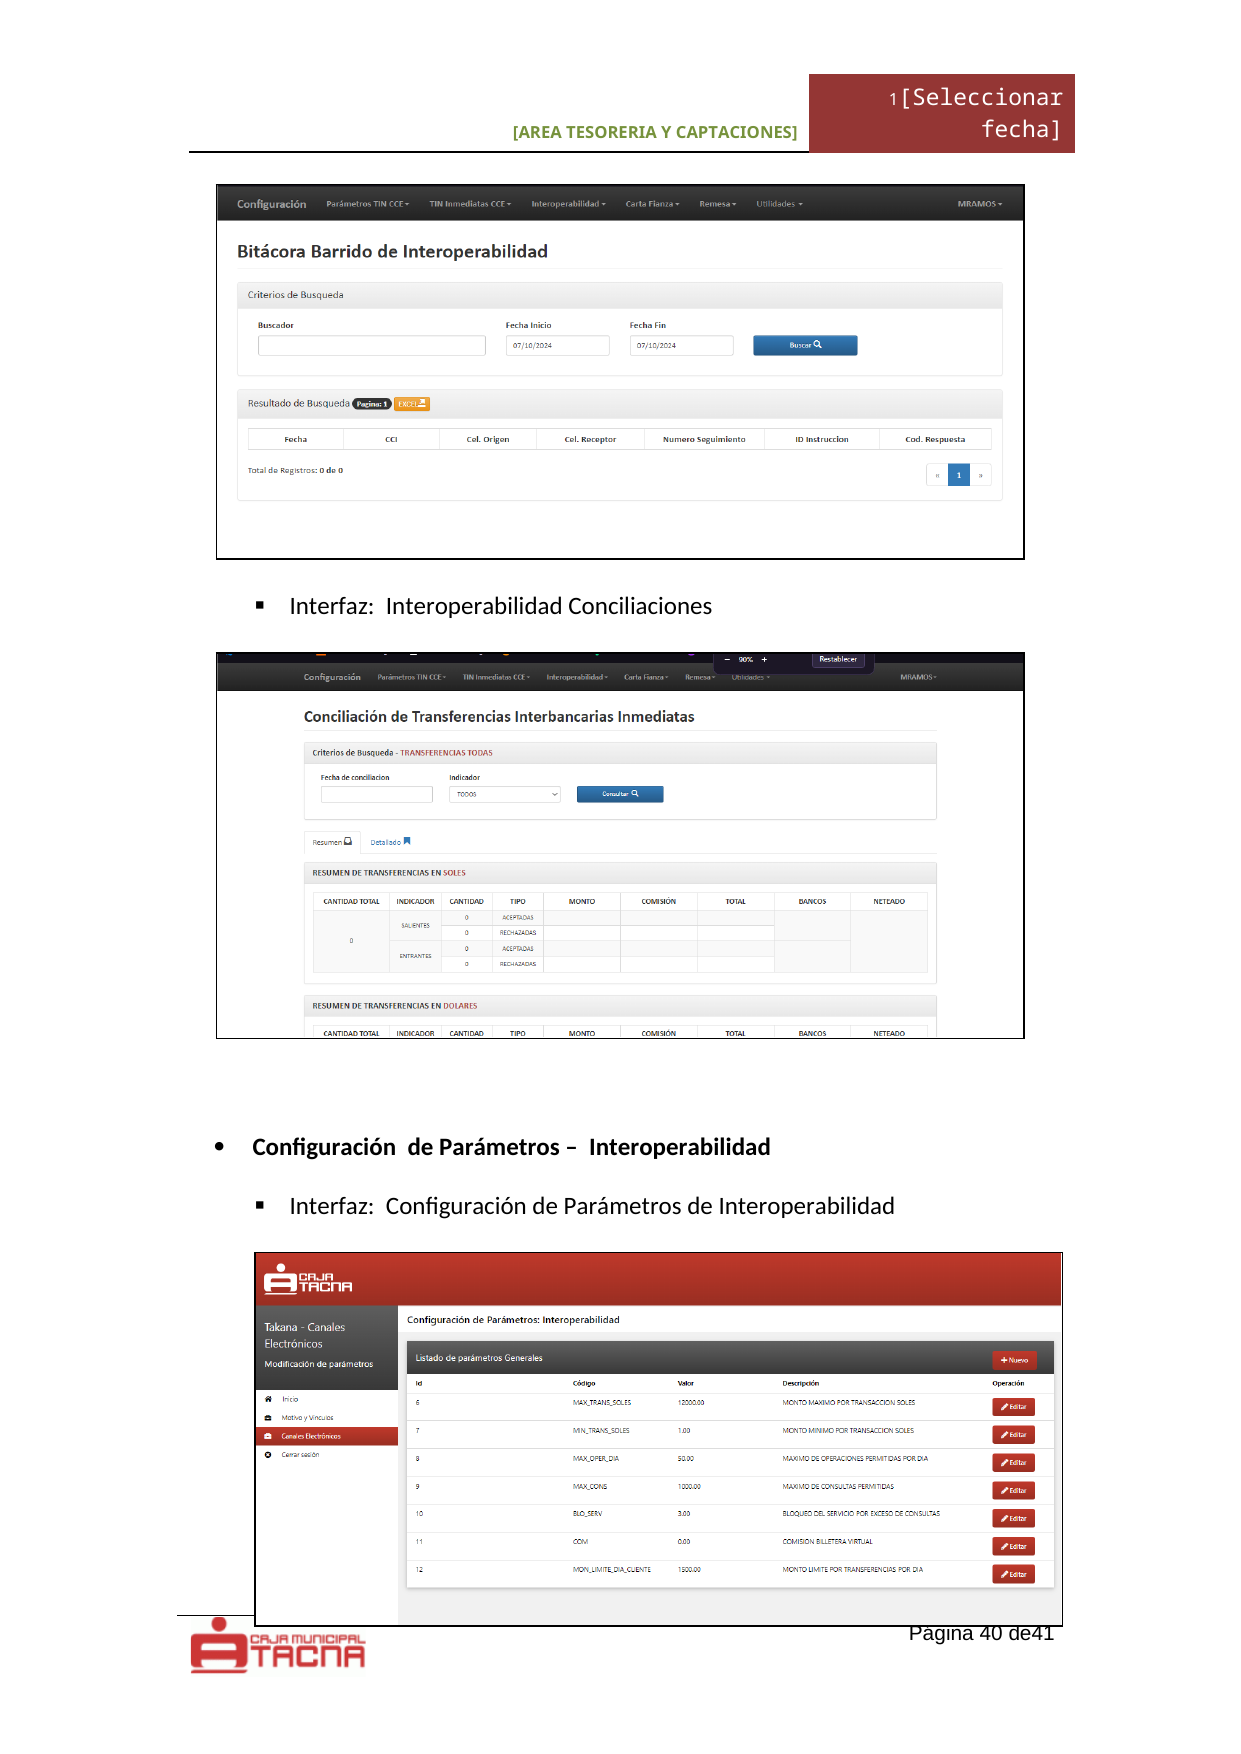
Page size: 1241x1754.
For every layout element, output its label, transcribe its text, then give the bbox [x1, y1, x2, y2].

list Configuración de Parámetros – Interoperabilidad [215, 1131, 1063, 1162]
list Interfaz: Configuración de Parámetros de Interoperabilidad [254, 1190, 1063, 1221]
list Interfaz: Interoperabilidad Conciliaciones [254, 184, 1063, 621]
